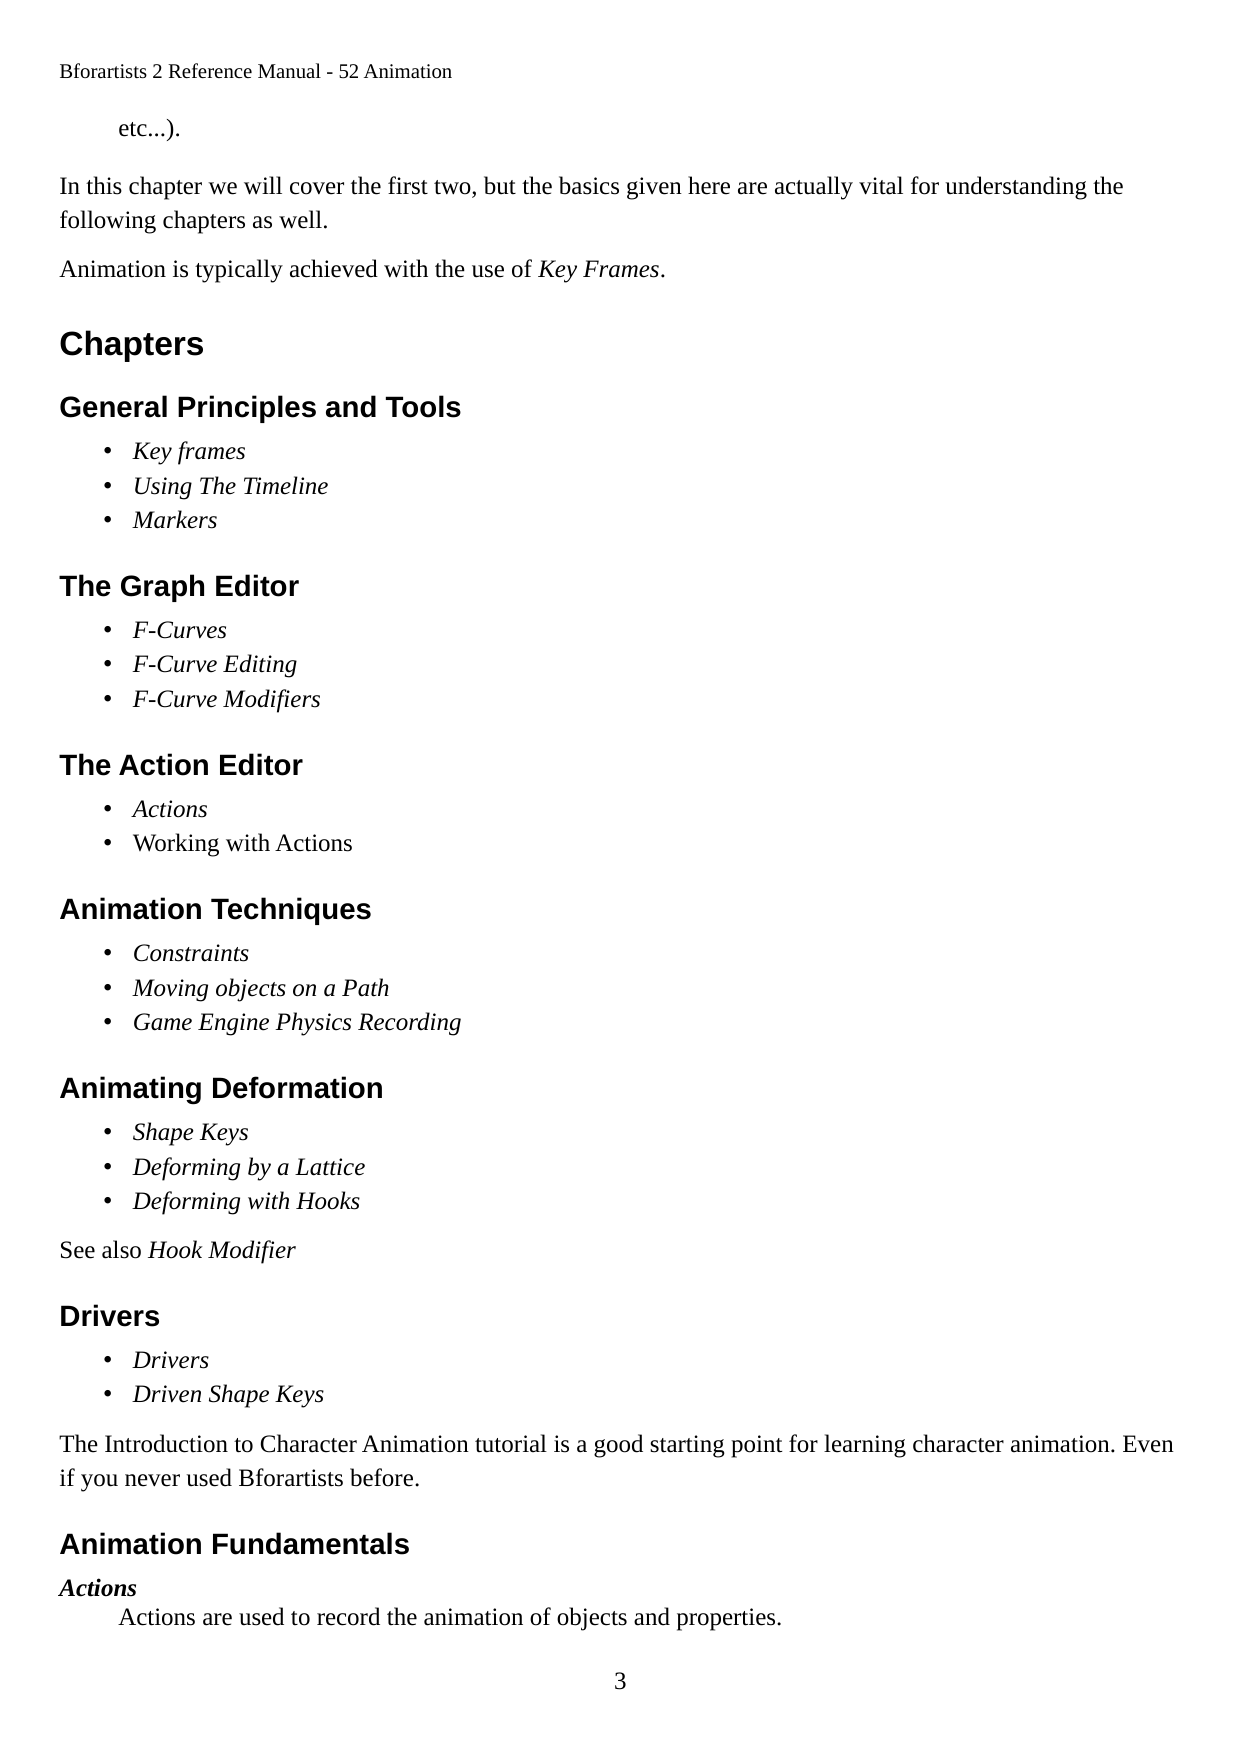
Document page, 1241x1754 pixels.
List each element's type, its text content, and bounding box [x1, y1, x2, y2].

list Game Engine Physics Recording [103, 1007, 1181, 1036]
list Moving objects on a Path [103, 973, 1181, 1002]
list F-Curve Editing [103, 649, 1181, 678]
list Actions [103, 794, 1181, 823]
text In this chapter we will cover the first two, but the basics given here are actually vital for understanding the following chapters as well. [59, 171, 1181, 234]
list Deforming with Hooks [103, 1186, 1181, 1215]
list Constraints [103, 938, 1181, 967]
list Shape Keys [103, 1117, 1181, 1146]
subtitle Chapters [59, 324, 1181, 363]
list etc...). [118, 113, 1181, 141]
subtitle Animation Fundamentals [59, 1527, 1181, 1561]
subtitle General Principles and Tools [59, 390, 1181, 424]
list Using The Timeline [103, 471, 1181, 499]
list Working with Actions [103, 828, 1181, 857]
text See also Hook Modifier [59, 1235, 1181, 1264]
text The Introduction to Character Animation tutorial is a good starting point for learning character animation. Even if you never used Bforartists before. [59, 1429, 1181, 1492]
subtitle Animation Techniques [59, 892, 1181, 926]
subtitle Drivers [59, 1299, 1181, 1333]
list Key frames [103, 436, 1181, 465]
list F-Curve Modifiers [103, 684, 1181, 713]
subtitle The Action Editor [59, 748, 1181, 781]
subtitle Animating Deformation [59, 1071, 1181, 1105]
list Drivers [103, 1345, 1181, 1374]
list Deforming by a Lattice [103, 1152, 1181, 1180]
list F-Curves [103, 615, 1181, 644]
list Driven Shape Keys [103, 1379, 1181, 1408]
list Actions are used to record the animation of objects and properties. [118, 1602, 1181, 1631]
subtitle The Graph Editor [59, 569, 1181, 603]
text Animation is typically achieved with the use of Key Frames. [59, 254, 1181, 283]
subtitle Actions [59, 1573, 1181, 1602]
list Markers [103, 505, 1181, 534]
